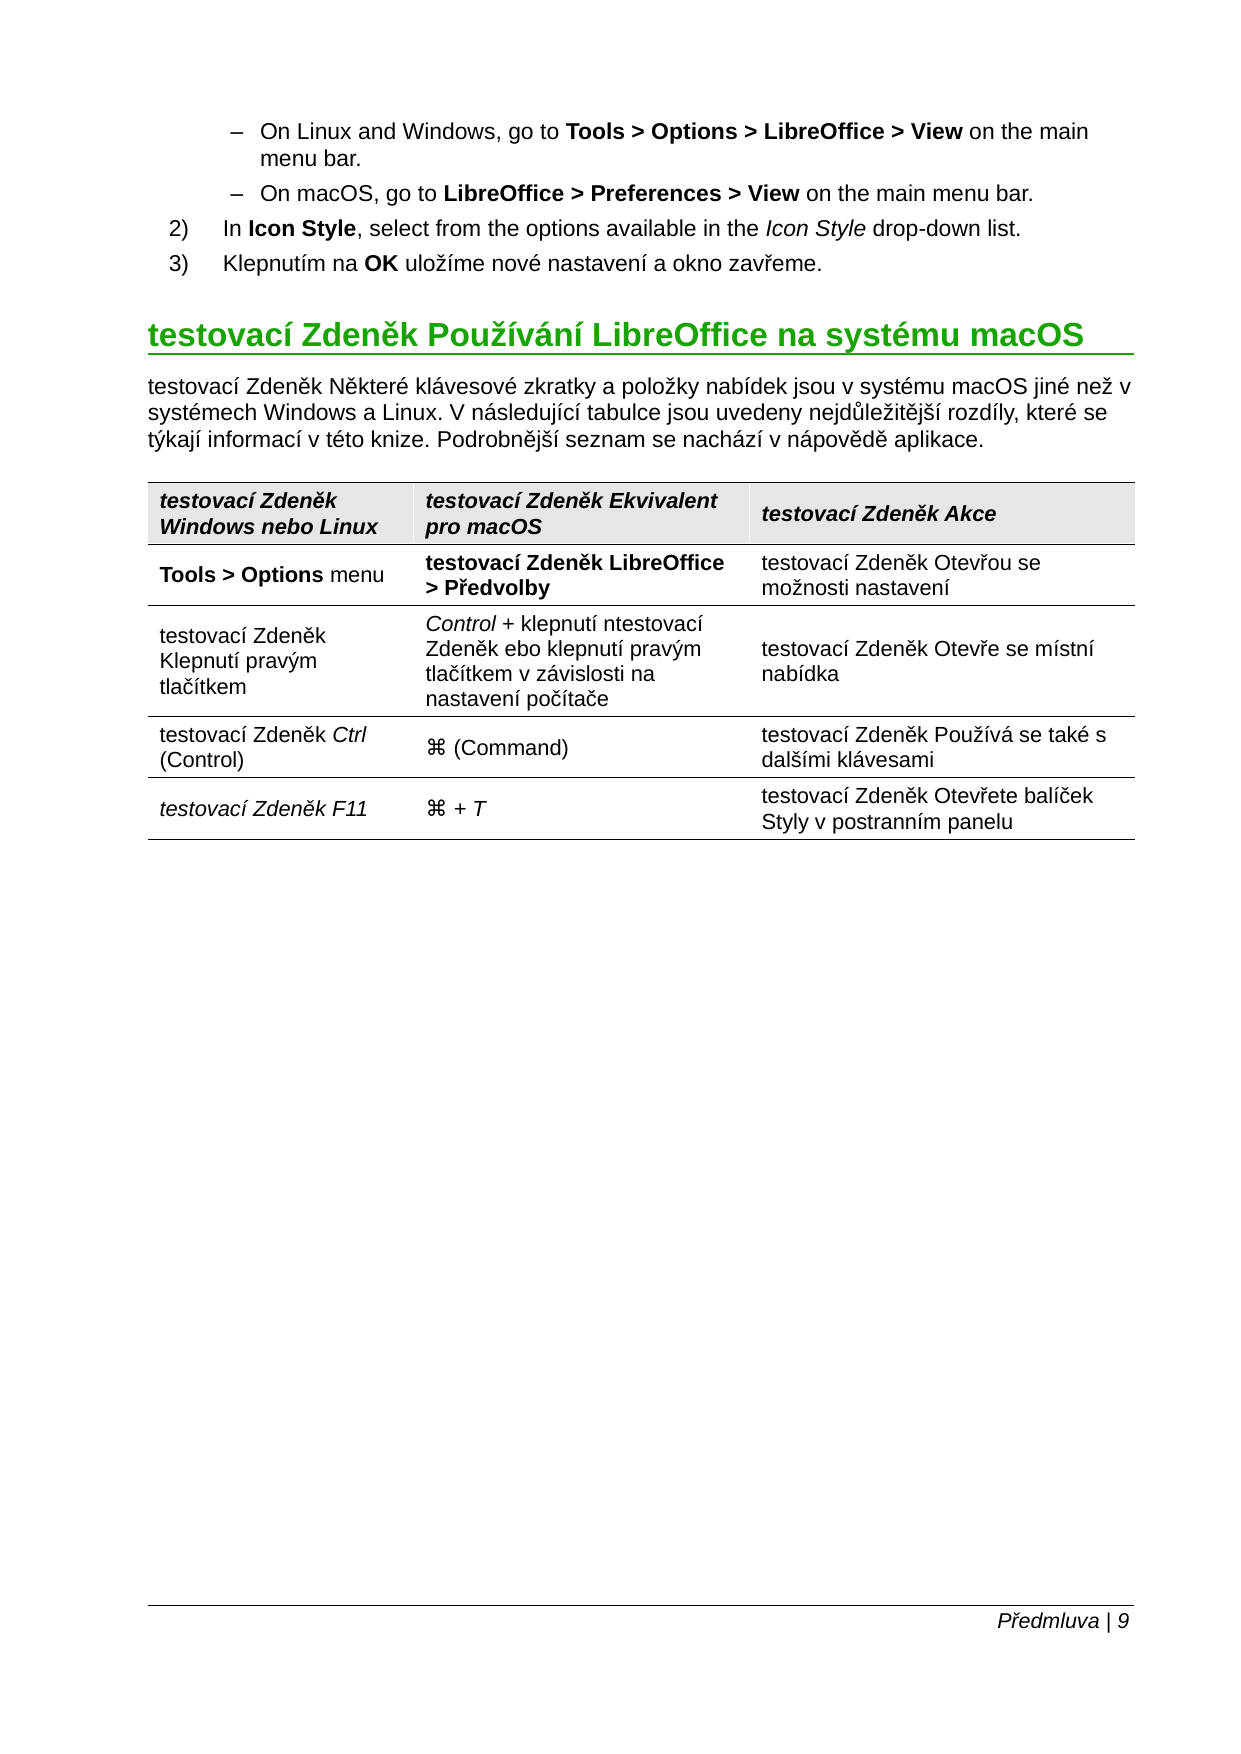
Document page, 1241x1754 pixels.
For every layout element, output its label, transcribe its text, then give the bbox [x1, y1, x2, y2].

table_cell testovací Zdeněk Otevřete balíček Styly v postranním panelu [750, 778, 1135, 838]
table_cell ⌘ + T [414, 778, 749, 838]
text testovací Zdeněk Některé klávesové zkratky a položky nabídek jsou v systému macOS jiné než v systémech Windows a Linux. V následující tabulce jsou uvedeny nejdůležitější rozdíly, které se týkají informací v této knize. Podrobnější seznam se nachází v nápovědě aplikace. [148, 373, 1134, 452]
table_cell Tools > Options menu [148, 545, 413, 604]
table_cell testovací Zdeněk LibreOffice > Předvolby [414, 545, 749, 604]
list On Linux and Windows, go to Tools > Options > LibreOffice > View on the main menu bar. [230, 118, 1134, 171]
list In Icon Style, select from the options available in the Icon Style drop-down list. [189, 215, 1134, 241]
table_header testovací Zdeněk Akce [750, 483, 1135, 543]
subtitle testovací Zdeněk Používání LibreOffice na systému macOS [148, 315, 1134, 353]
table_cell testovací Zdeněk Používá se také s dalšími klávesami [750, 717, 1135, 777]
table_cell testovací Zdeněk Ctrl (Control) [148, 717, 413, 777]
table_cell testovací Zdeněk Klepnutí pravým tlačítkem [148, 606, 413, 716]
table_cell Control + klepnutí ntestovací Zdeněk ebo klepnutí pravým tlačítkem v závislosti na nastavení počítače [414, 606, 749, 716]
table_cell testovací Zdeněk Otevře se místní nabídka [750, 606, 1135, 716]
list On macOS, go to LibreOffice > Preferences > View on the main menu bar. [230, 180, 1134, 206]
table_cell ⌘ (Command) [414, 717, 749, 777]
list Klepnutím na OK uložíme nové nastavení a okno zavřeme. [189, 250, 1134, 276]
table_cell testovací Zdeněk Otevřou se možnosti nastavení [750, 545, 1135, 604]
table_header testovací Zdeněk Ekvivalent pro macOS [414, 483, 749, 543]
table_cell testovací Zdeněk F11 [148, 778, 413, 838]
table_header testovací Zdeněk Windows nebo Linux [148, 483, 413, 543]
